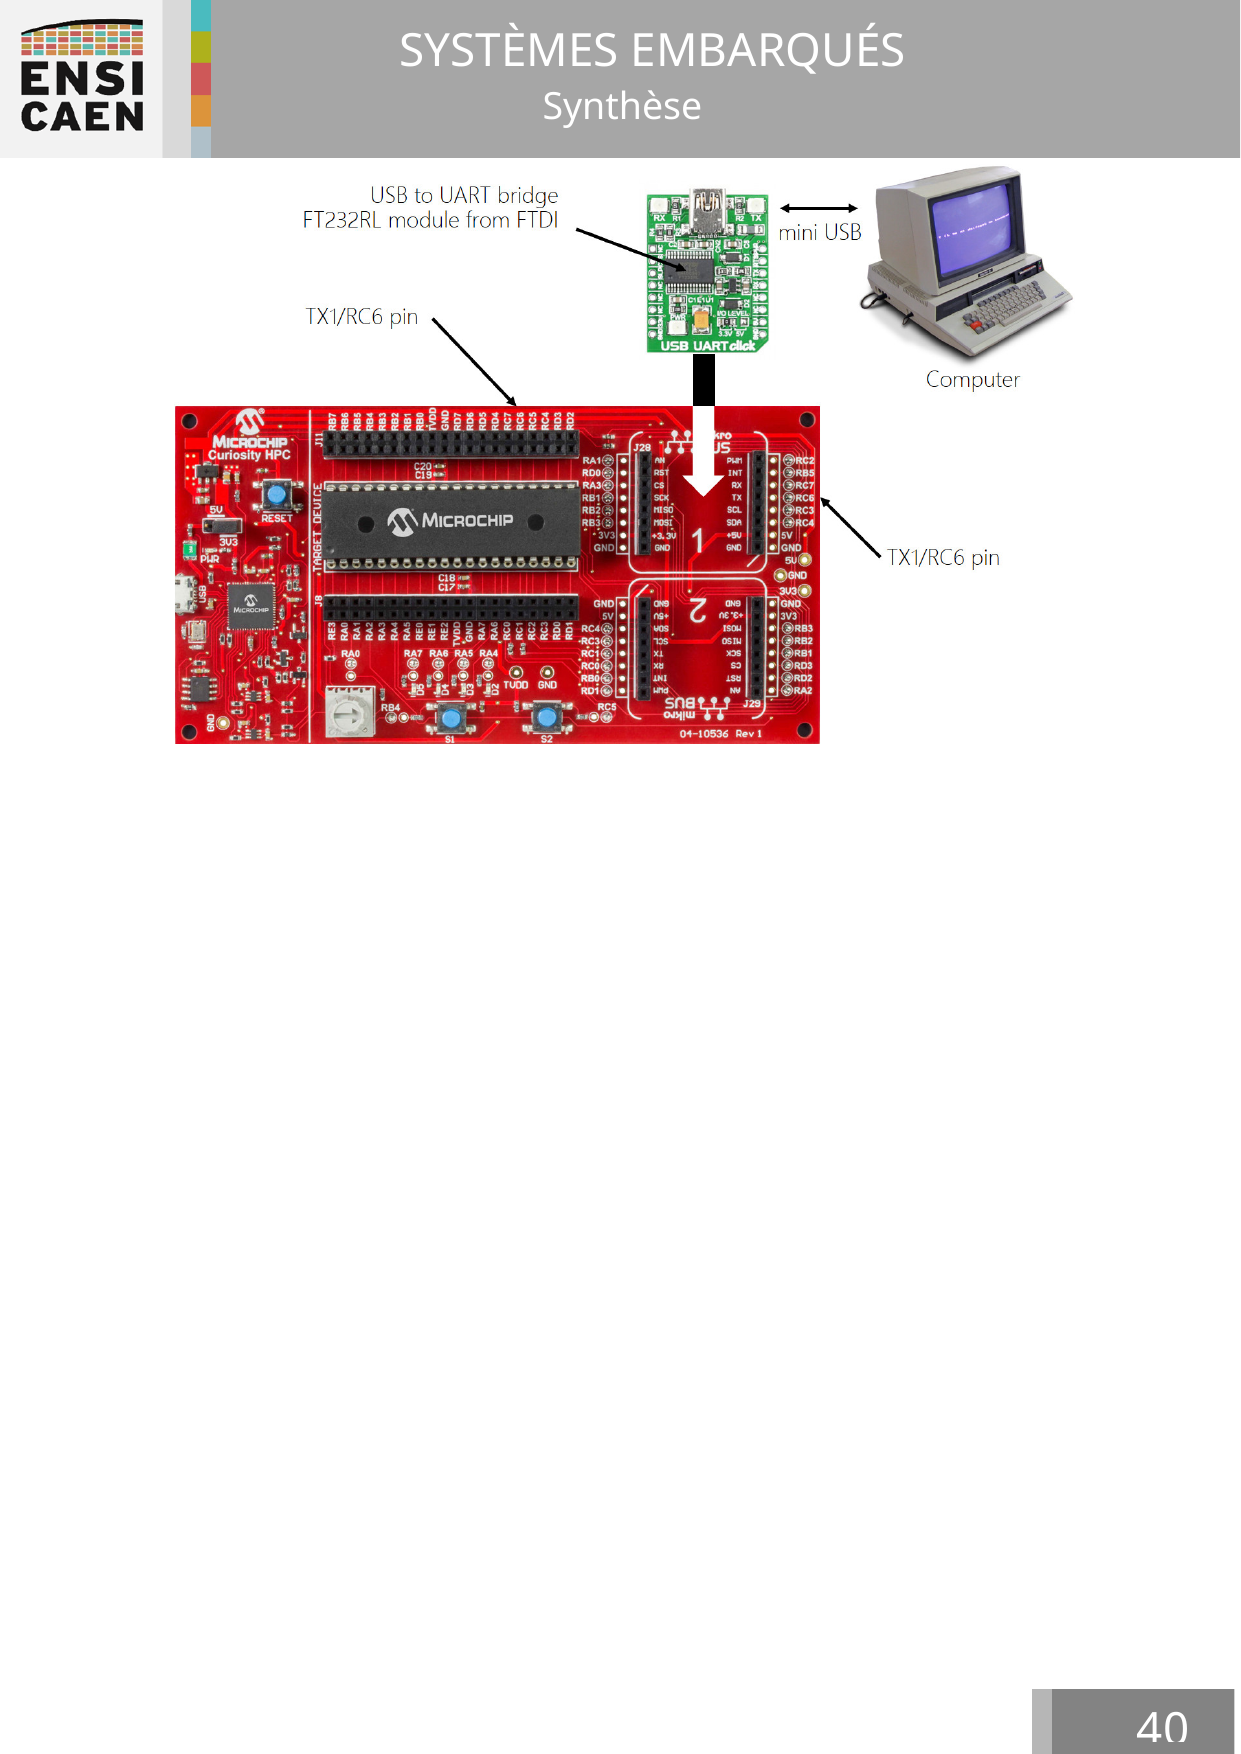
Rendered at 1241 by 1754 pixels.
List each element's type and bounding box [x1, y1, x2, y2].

picture [158, 164, 1087, 746]
picture [1032, 1689, 1235, 1754]
picture [0, 0, 1241, 158]
